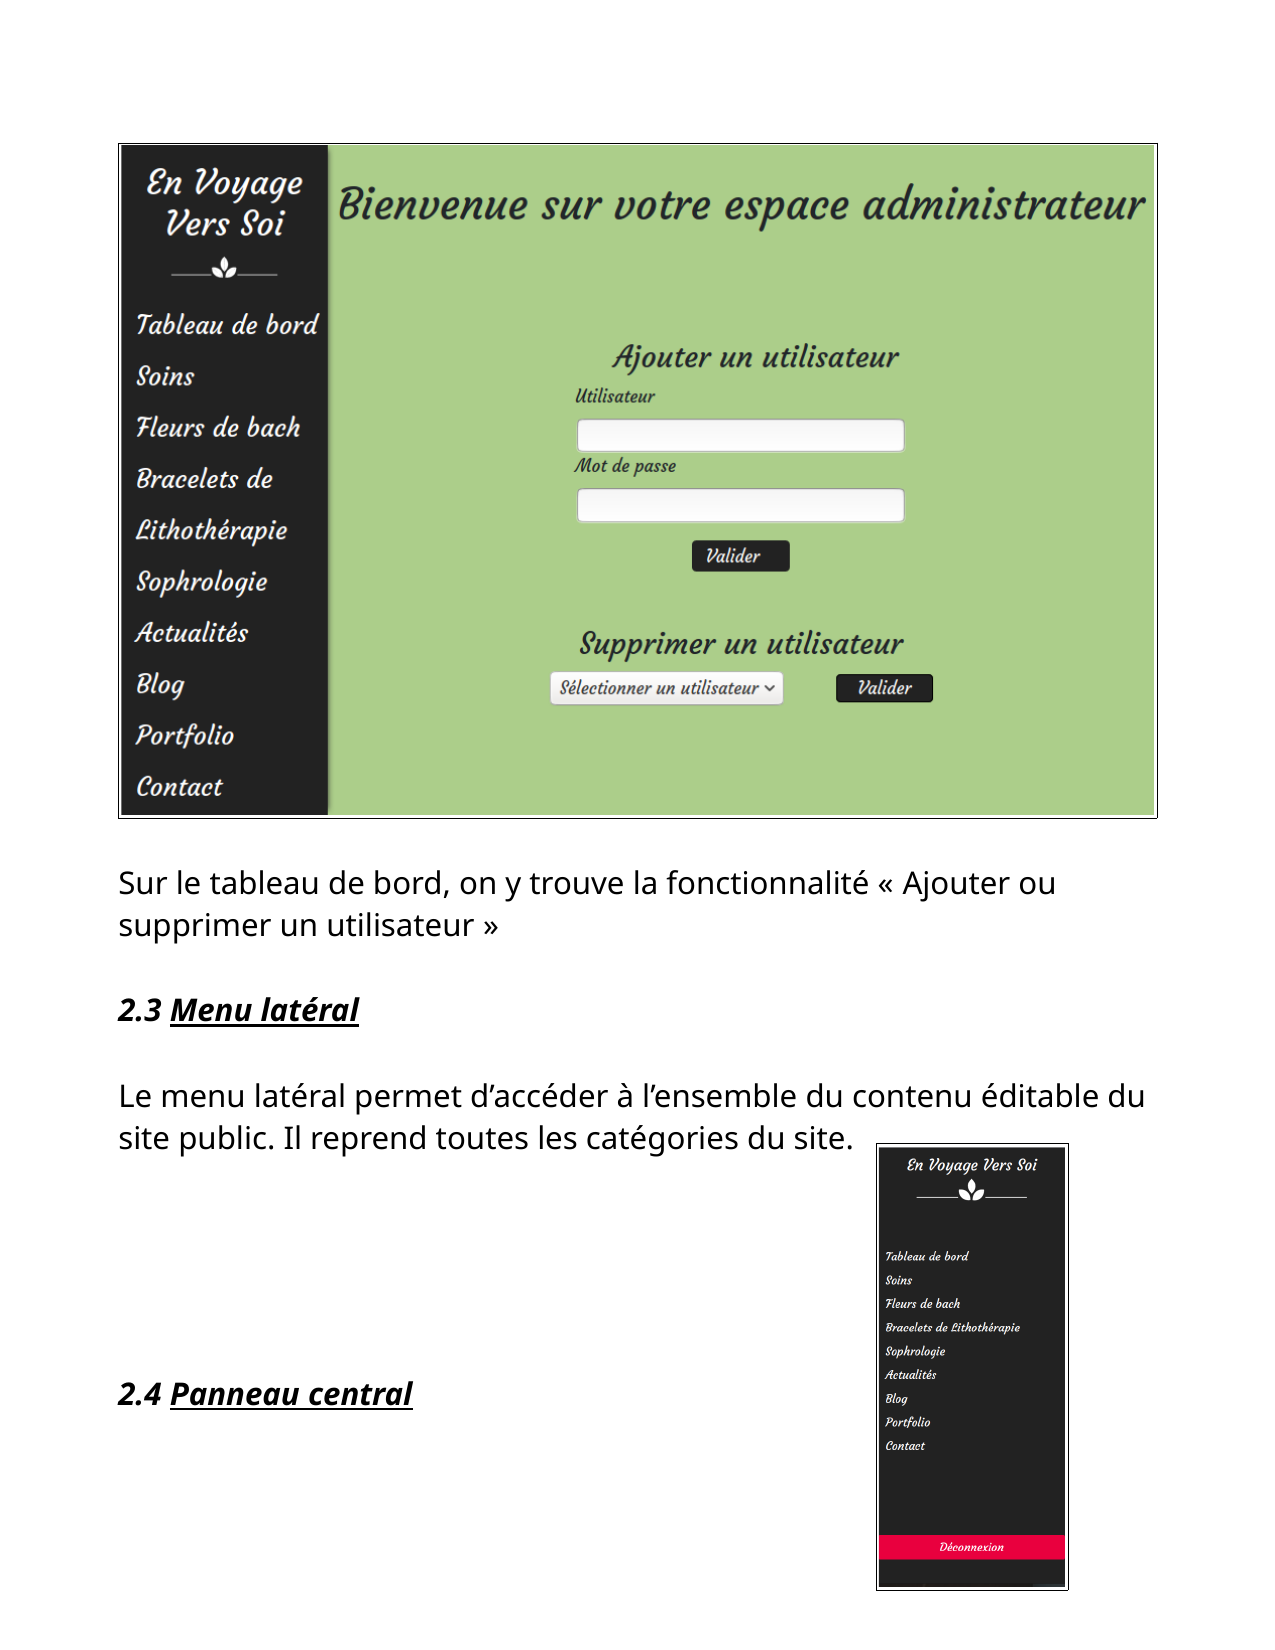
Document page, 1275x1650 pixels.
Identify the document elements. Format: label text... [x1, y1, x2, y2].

text [1069, 1372, 1157, 1414]
picture [878, 1146, 1065, 1587]
text 2.3 Menu latéral [118, 988, 1157, 1031]
text Sur le tableau de bord, on y trouve la fonctionnalité « Ajouter ou supprimer un utilisateur » [118, 861, 1157, 946]
text [877, 1144, 1068, 1590]
text 2.4 Panneau central [118, 1372, 876, 1414]
picture [121, 145, 1154, 815]
text Le menu latéral permet d’accéder à l’ensemble du contenu éditable du site public. Il reprend toutes les catégories du site. [118, 1074, 1157, 1159]
